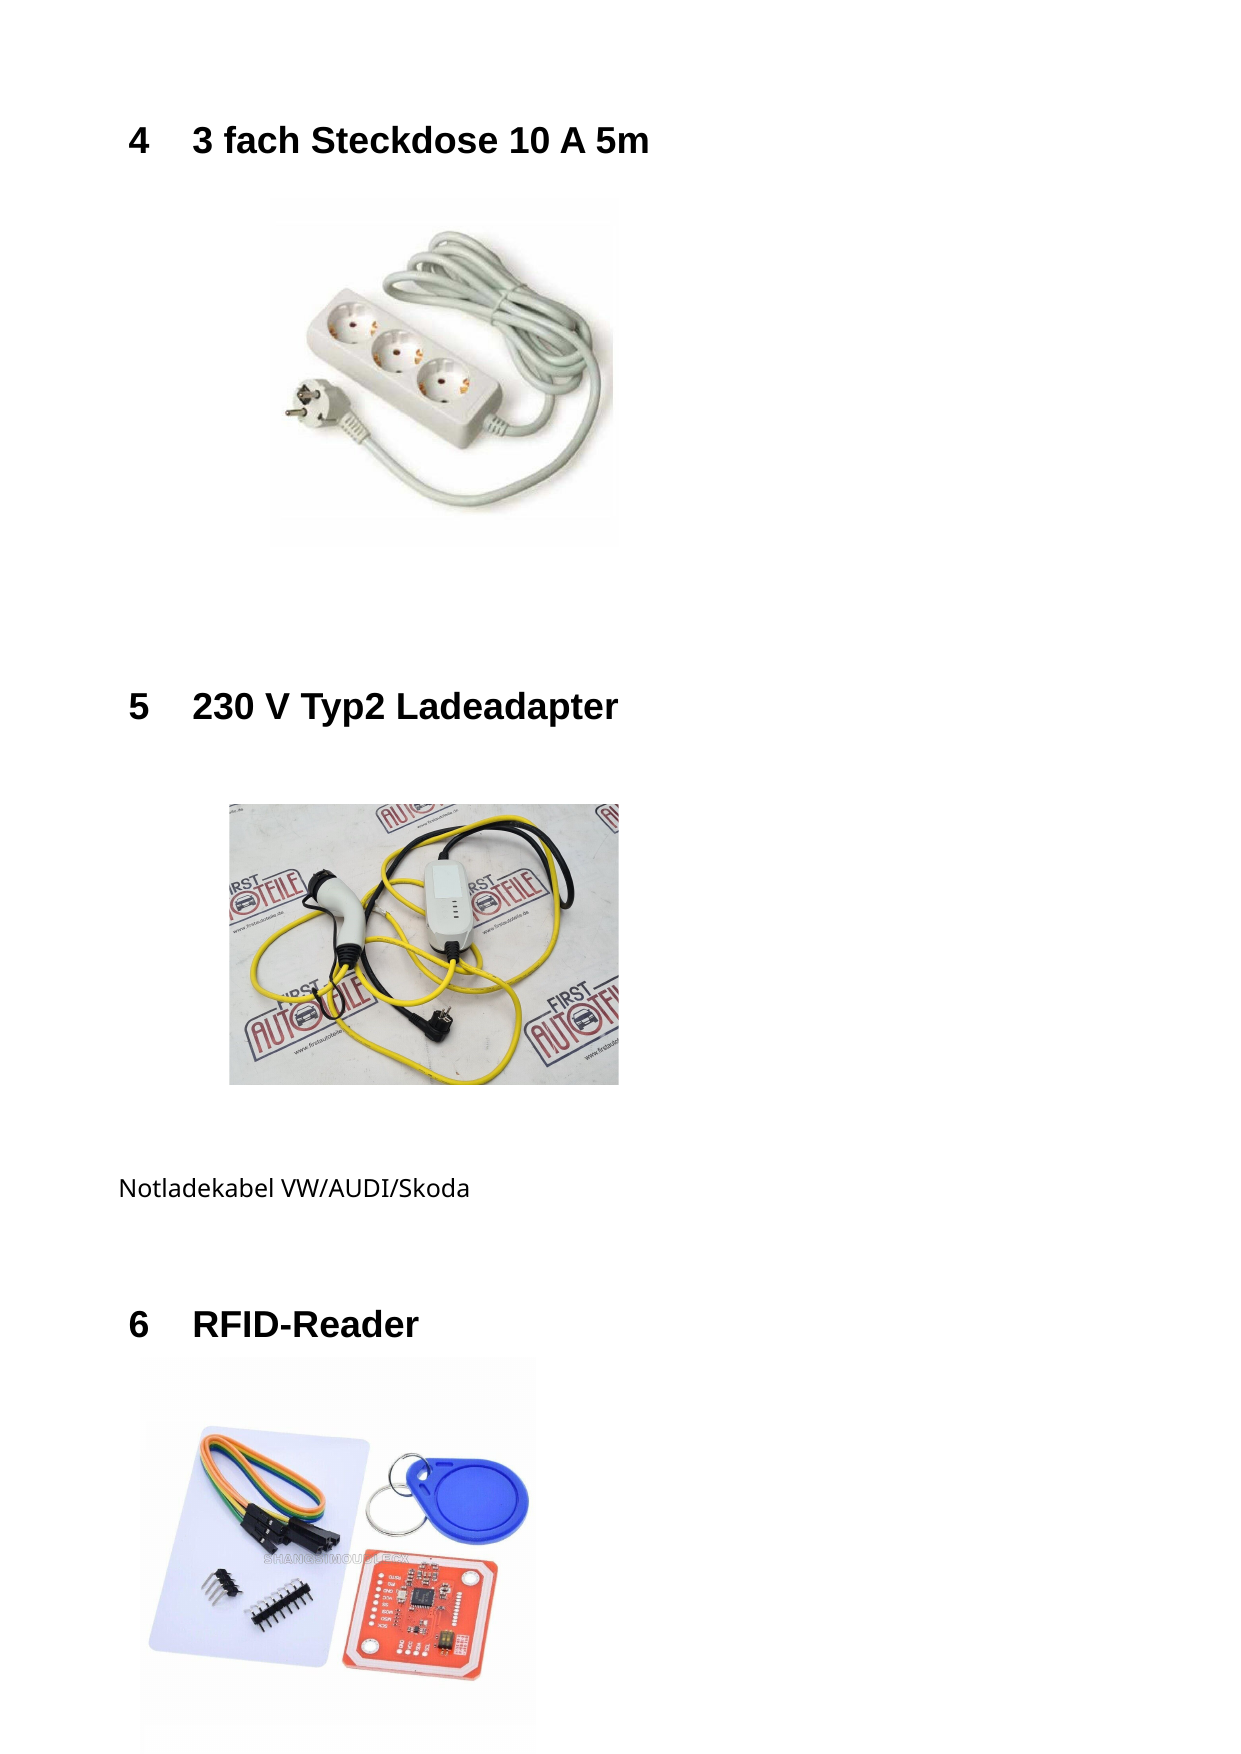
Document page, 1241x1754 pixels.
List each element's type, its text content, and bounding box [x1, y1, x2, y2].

subtitle 230 V Typ2 Ladeadapter [118, 684, 1122, 728]
picture [140, 1357, 537, 1754]
picture [270, 198, 619, 547]
text Notladekabel VW/AUDI/Skoda [118, 1170, 1122, 1204]
subtitle RFID-Reader [118, 1303, 1122, 1346]
picture [229, 804, 619, 1085]
subtitle 3 fach Steckdose 10 A 5m [118, 118, 1122, 161]
